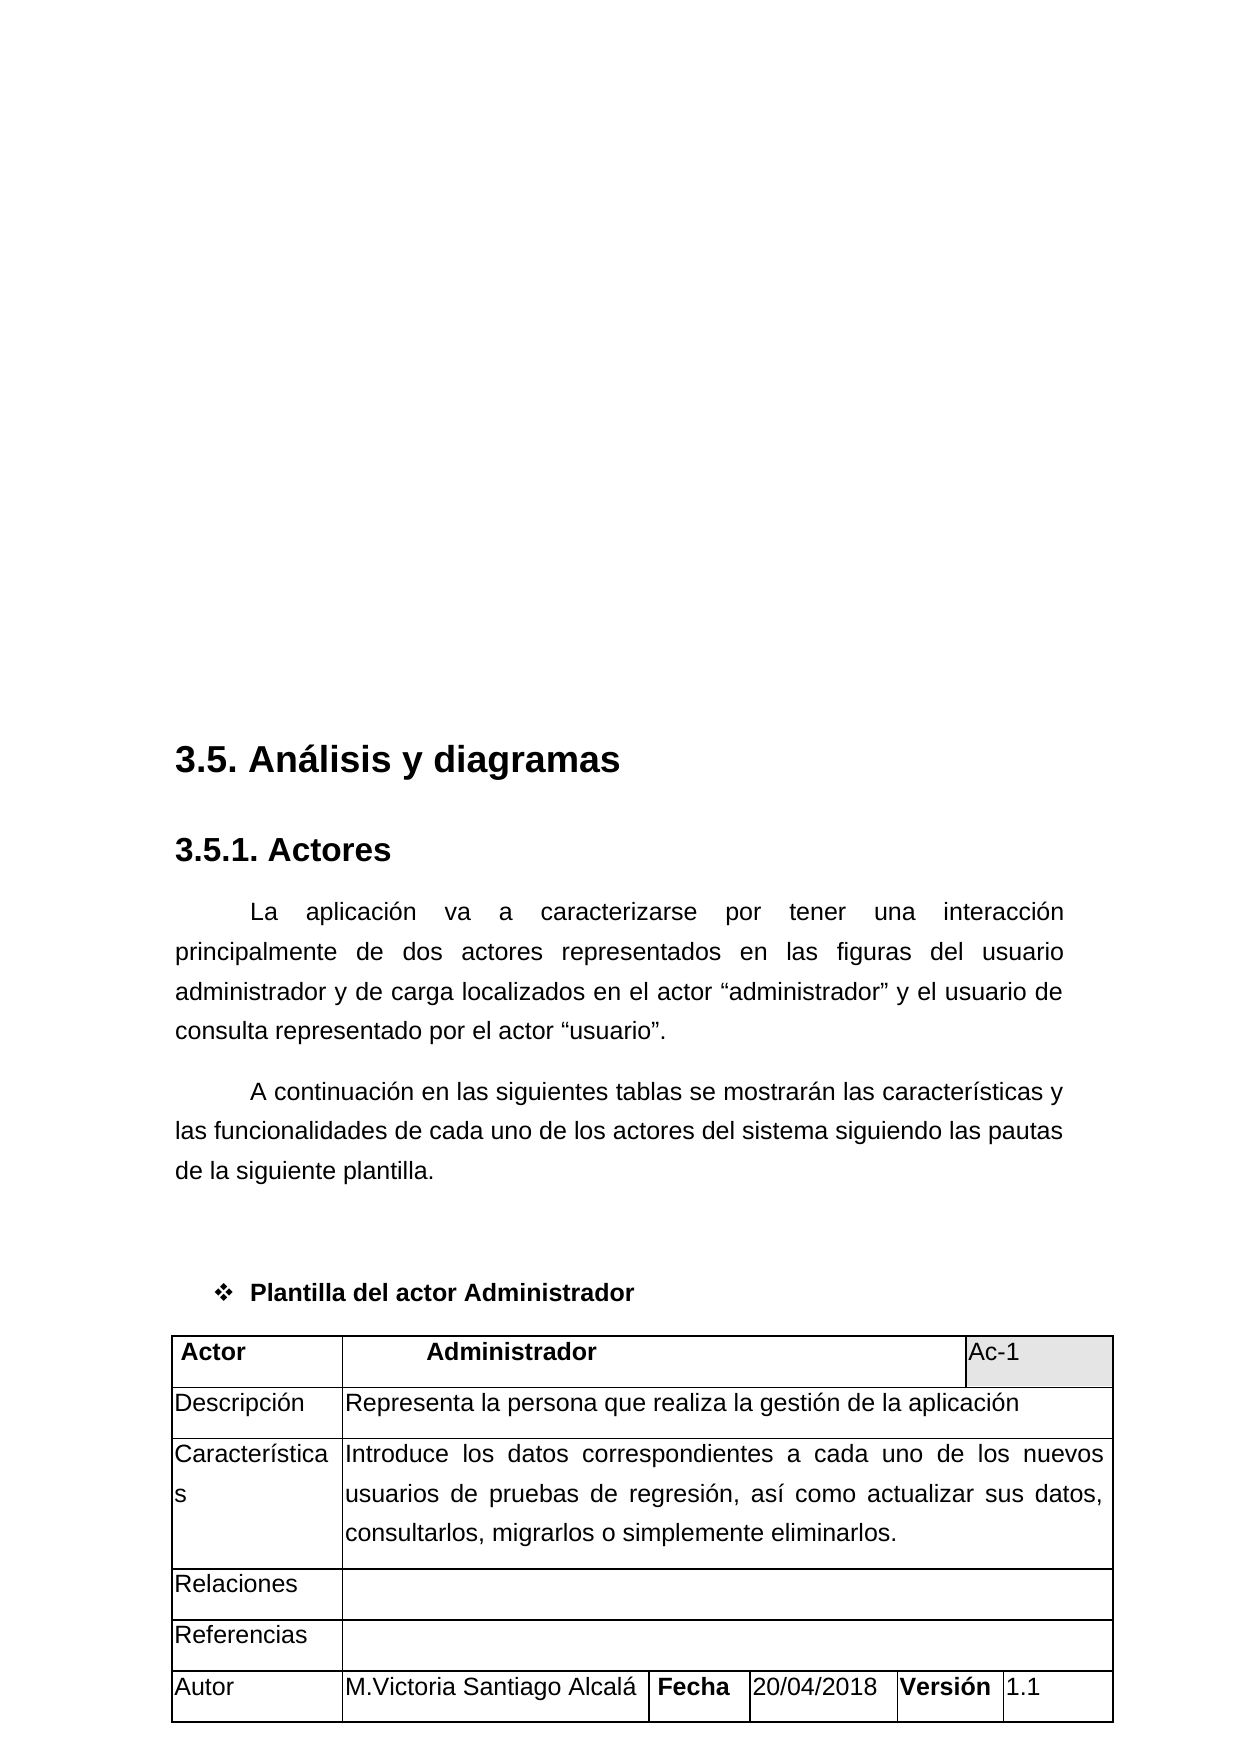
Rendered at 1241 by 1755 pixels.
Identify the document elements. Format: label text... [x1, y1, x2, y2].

table_header Ac-1 [967, 1337, 1112, 1386]
table_cell 20/04/2018 [751, 1672, 897, 1721]
text La aplicación va a caracterizarse por tener una interacción principalmente de dos actores representados en las figuras del usuario administrador y de carga localizados en el actor “administrador” y el usuario de consulta representado por el actor “usuario”. [175, 897, 1065, 1045]
table_cell Relaciones [173, 1570, 342, 1619]
table_header Actor [173, 1337, 342, 1386]
table_cell Representa la persona que realiza la gestión de la aplicación [343, 1388, 1112, 1437]
table_cell Características [173, 1439, 342, 1568]
table_cell [343, 1621, 1112, 1670]
table_cell Referencias [173, 1621, 342, 1670]
text A continuación en las siguientes tablas se mostrarán las características y las funcionalidades de cada uno de los actores del sistema siguiendo las pautas de la siguiente plantilla. [175, 1077, 1065, 1184]
text 3.5. Análisis y diagramas [175, 737, 1065, 781]
table_cell Descripción [173, 1388, 342, 1437]
table_cell 1.1 [1004, 1672, 1112, 1721]
table_cell Autor [173, 1672, 342, 1721]
table_cell [343, 1570, 1112, 1619]
subtitle 3.5.1. Actores [175, 830, 1065, 869]
table_cell M.Victoria Santiago Alcalá [343, 1672, 648, 1721]
subtitle Plantilla del actor Administrador [212, 1278, 1065, 1306]
table_cell Fecha [650, 1672, 749, 1721]
table_cell Versión [898, 1672, 1003, 1721]
table_cell Introduce los datos correspondientes a cada uno de los nuevos usuarios de pruebas de regresión, así como actualizar sus datos, consultarlos, migrarlos o simplemente eliminarlos. [343, 1439, 1112, 1568]
table_header Administrador [343, 1337, 965, 1386]
